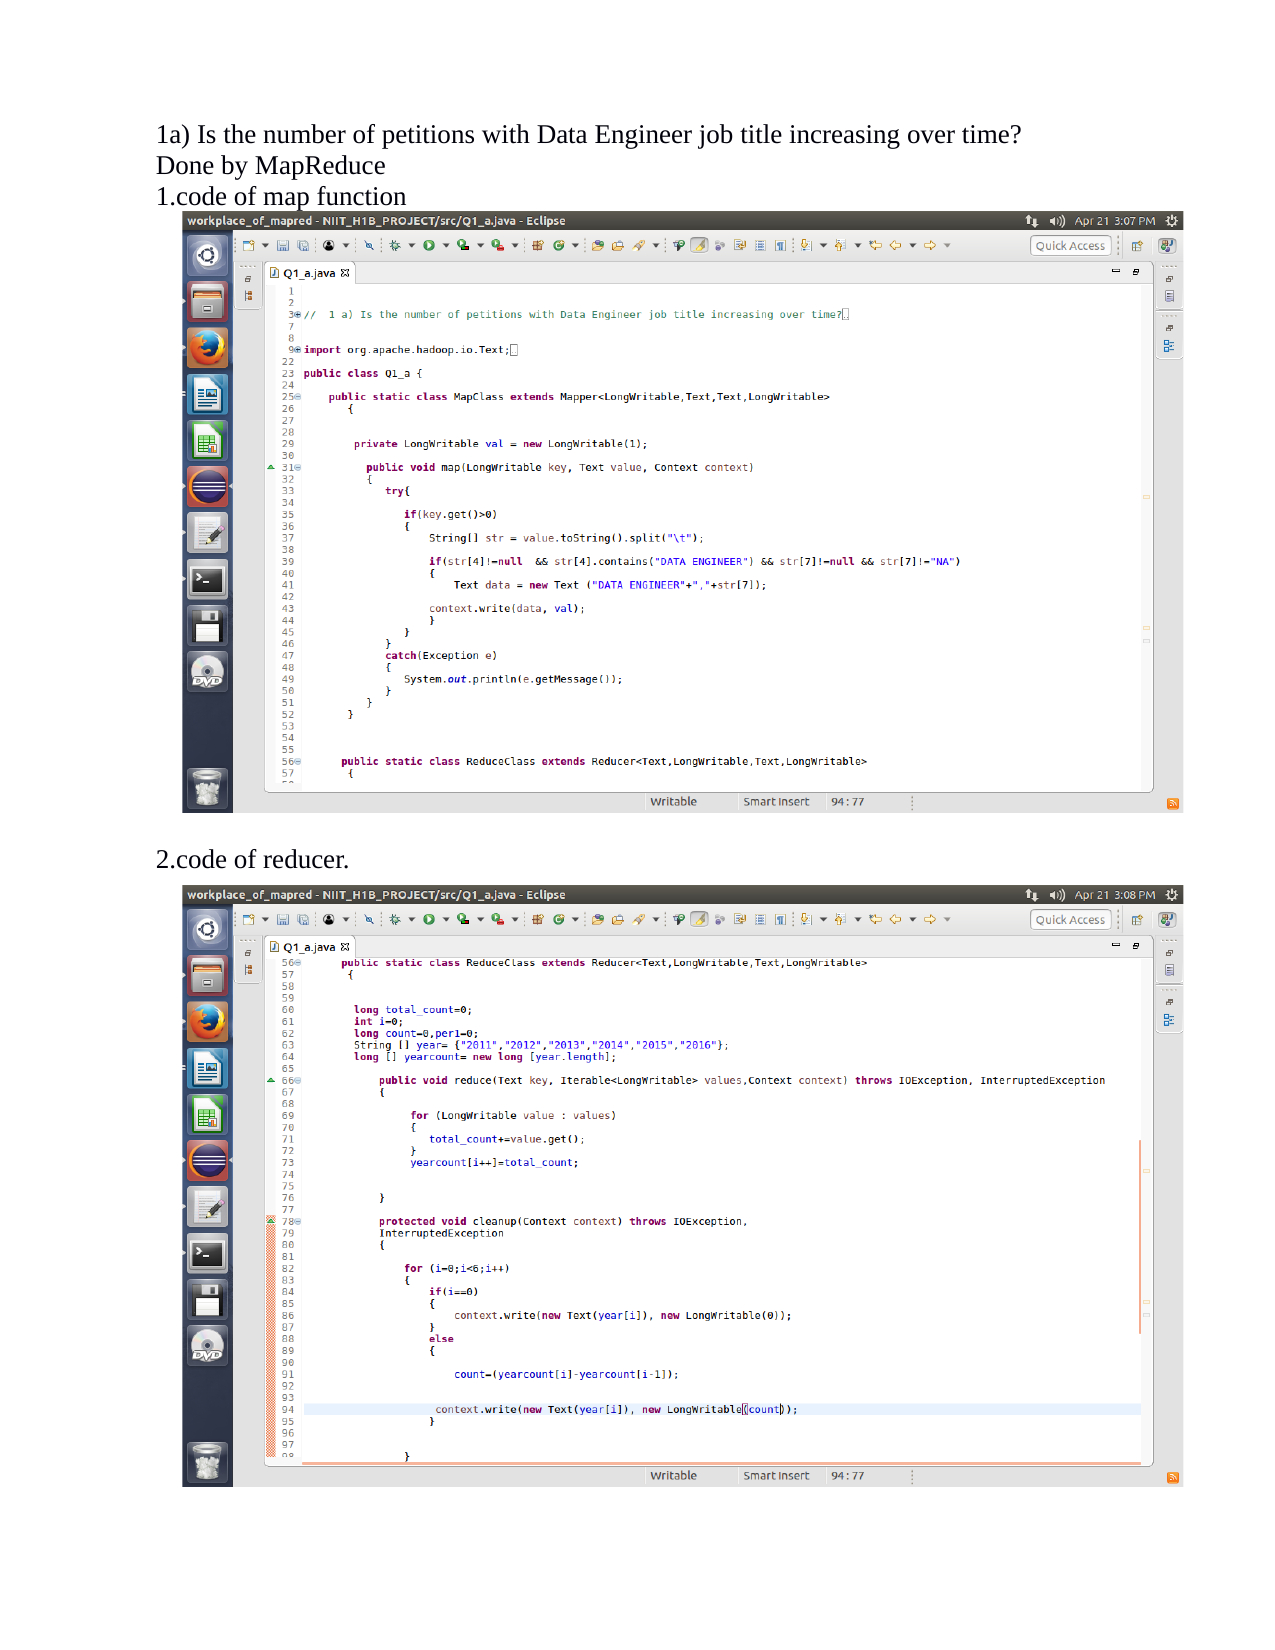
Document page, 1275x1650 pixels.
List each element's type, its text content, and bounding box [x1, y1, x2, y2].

text 2.code of reducer. [156, 843, 1157, 874]
text 1.code of map function [156, 180, 1157, 212]
picture [182, 885, 1184, 1487]
text Done by MapReduce [156, 149, 1157, 180]
text 1a) Is the number of petitions with Data Engineer job title increasing over time? [156, 118, 1157, 149]
picture [182, 211, 1184, 813]
